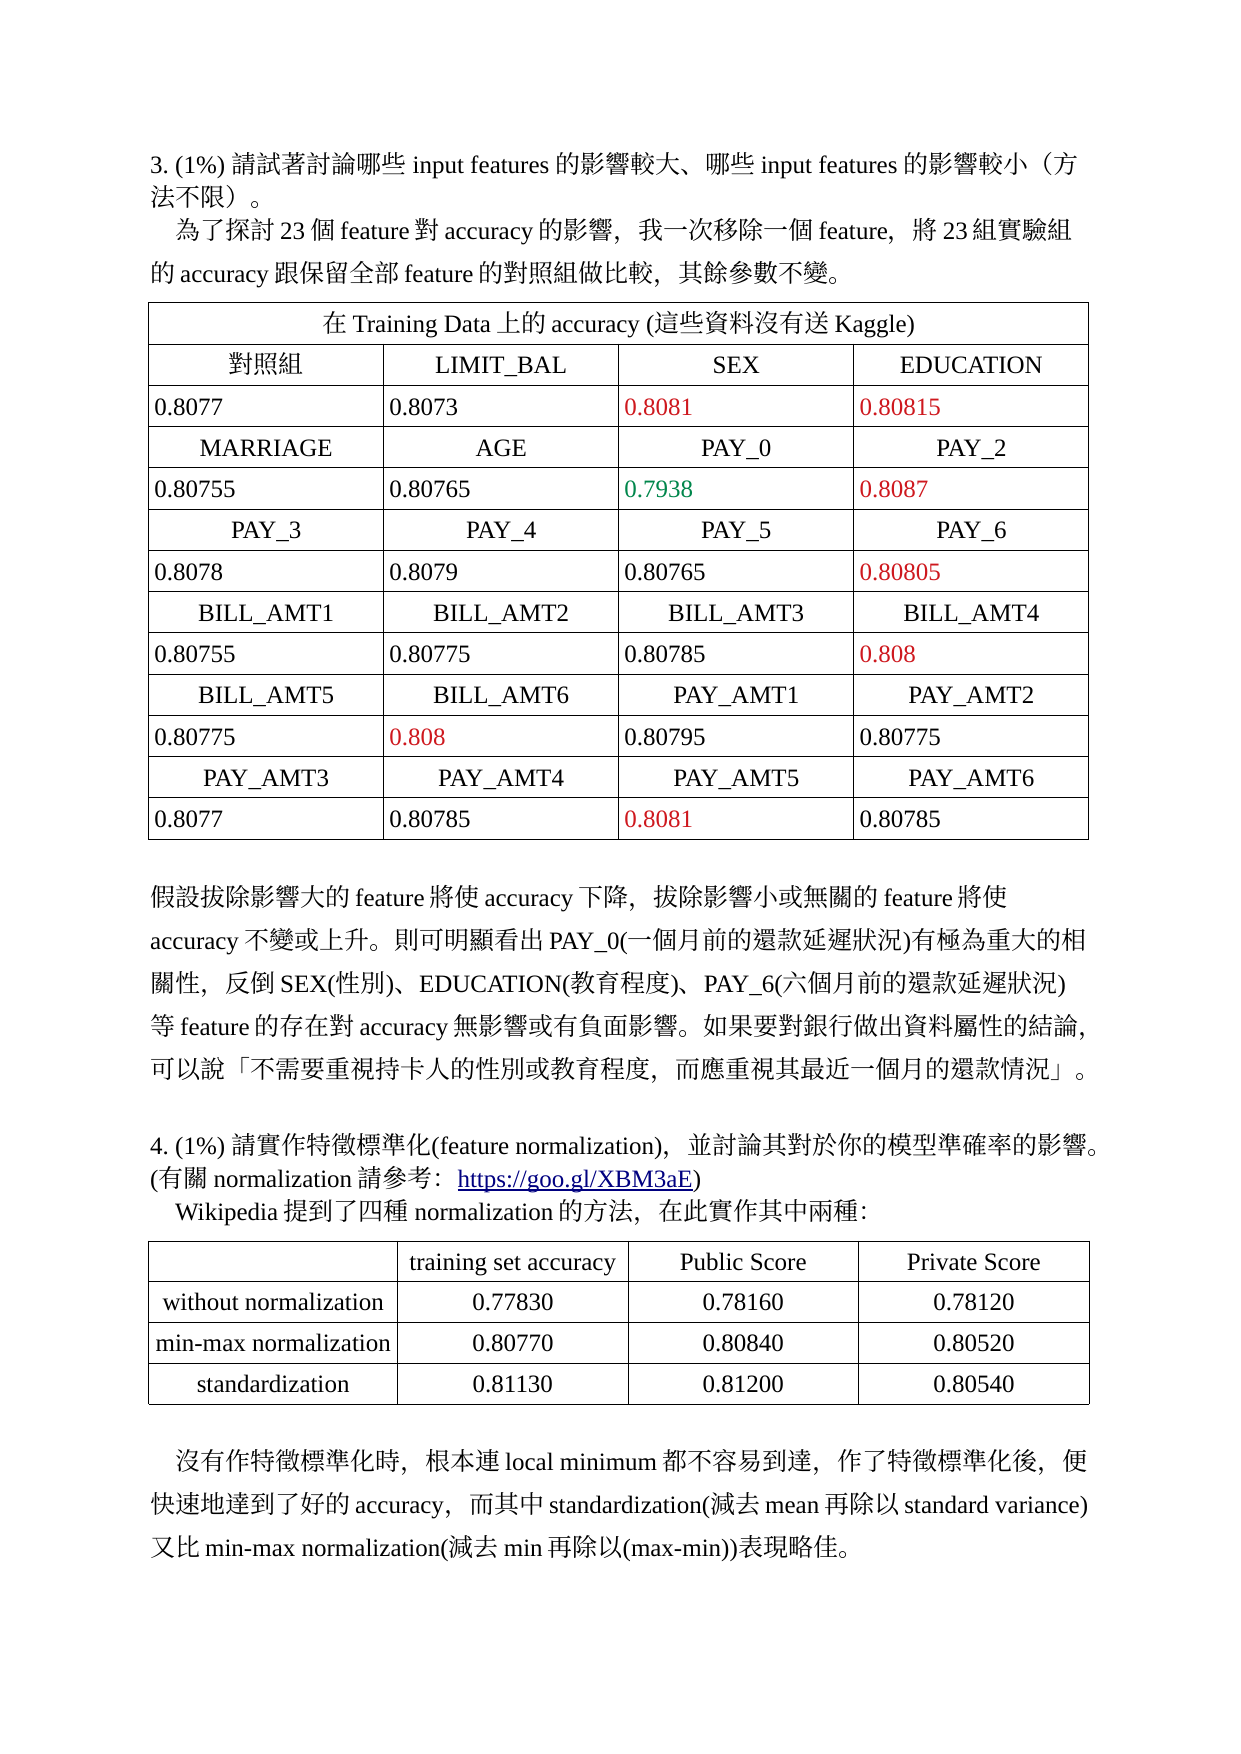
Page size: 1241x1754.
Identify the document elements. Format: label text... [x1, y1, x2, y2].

table_cell without normalization [149, 1282, 397, 1322]
table_header Private Score [859, 1242, 1089, 1281]
table_cell AGE [384, 427, 618, 467]
table_header [149, 1242, 397, 1281]
table_cell 0.78120 [859, 1282, 1089, 1322]
table_cell 0.80775 [854, 716, 1088, 756]
table_cell 0.80765 [384, 468, 618, 508]
text 沒有作特徵標準化時，根本連local minimum都不容易到達，作了特徵標準化後，便快速地達到了好的accuracy，而其中standardization(減去mean再除以standard variance)又比min-max normalization(減去min再除以(max-min))表現略佳。 [150, 1447, 1090, 1562]
table_cell 0.8077 [149, 386, 383, 426]
table_cell PAY_AMT2 [854, 675, 1088, 715]
table_cell 0.80815 [854, 386, 1088, 426]
table_cell 0.8081 [619, 386, 853, 426]
text 4. (1%) 請實作特徵標準化(feature normalization)，並討論其對於你的模型準確率的影響。(有關normalization請參考：https://goo.gl/XBM3aE) [150, 1131, 1090, 1193]
text 3. (1%) 請試著討論哪些 input features 的影響較大、哪些input features 的影響較小（方法不限）。 [150, 150, 1090, 212]
table_cell 0.80755 [149, 468, 383, 508]
table_cell BILL_AMT3 [619, 592, 853, 632]
table_cell PAY_3 [149, 510, 383, 550]
table_cell 0.80775 [149, 716, 383, 756]
table_cell standardization [149, 1364, 397, 1403]
table_cell min-max normalization [149, 1323, 397, 1363]
text 為了探討23個feature對accuracy的影響，我一次移除一個feature，將23組實驗組的accuracy跟保留全部feature的對照組做比較，其餘參數不變。 [150, 216, 1090, 288]
table_cell PAY_4 [384, 510, 618, 550]
table_cell PAY_AMT3 [149, 757, 383, 797]
text Wikipedia提到了四種 normalization的方法，在此實作其中兩種： [150, 1197, 1090, 1226]
table_cell BILL_AMT4 [854, 592, 1088, 632]
table_cell 0.7938 [619, 468, 853, 508]
table_header 在Training Data上的accuracy (這些資料沒有送Kaggle) [149, 303, 1088, 343]
table_cell 0.80785 [384, 798, 618, 838]
table_cell 0.81130 [398, 1364, 628, 1403]
table_cell 0.80785 [619, 633, 853, 673]
table_cell 0.80755 [149, 633, 383, 673]
table_cell BILL_AMT5 [149, 675, 383, 715]
table_cell 0.77830 [398, 1282, 628, 1322]
table_cell 0.80770 [398, 1323, 628, 1363]
table_cell 0.80520 [859, 1323, 1089, 1363]
table_cell 0.8077 [149, 798, 383, 838]
table_cell PAY_6 [854, 510, 1088, 550]
text 假設拔除影響大的feature將使accuracy下降，拔除影響小或無關的feature將使accuracy不變或上升。則可明顯看出PAY_0(一個月前的還款延遲狀況)有極為重大的相關性，反倒SEX(性別)、EDUCATION(教育程度)、PAY_6(六個月前的還款延遲狀況)等feature的存在對accuracy無影響或有負面影響。如果要對銀行做出資料屬性的結論，可以說「不需要重視持卡人的性別或教育程度，而應重視其最近一個月的還款情況」。 [150, 883, 1090, 1084]
table_header Public Score [629, 1242, 858, 1281]
table_cell PAY_AMT4 [384, 757, 618, 797]
table_cell 0.80540 [859, 1364, 1089, 1403]
table_cell PAY_AMT5 [619, 757, 853, 797]
table_cell PAY_AMT6 [854, 757, 1088, 797]
table_cell BILL_AMT2 [384, 592, 618, 632]
table_cell BILL_AMT1 [149, 592, 383, 632]
table_cell BILL_AMT6 [384, 675, 618, 715]
table_cell EDUCATION [854, 345, 1088, 385]
table_cell 0.80775 [384, 633, 618, 673]
table_cell 0.8081 [619, 798, 853, 838]
table_cell LIMIT_BAL [384, 345, 618, 385]
table_cell 0.8073 [384, 386, 618, 426]
table_cell PAY_AMT1 [619, 675, 853, 715]
table_cell 0.81200 [629, 1364, 858, 1403]
table_cell 0.8087 [854, 468, 1088, 508]
table_cell 0.8079 [384, 551, 618, 591]
table_cell 0.80785 [854, 798, 1088, 838]
table_cell 0.80840 [629, 1323, 858, 1363]
table_cell 對照組 [149, 345, 383, 385]
table_cell 0.808 [384, 716, 618, 756]
table_cell 0.80765 [619, 551, 853, 591]
table_cell 0.808 [854, 633, 1088, 673]
table_header training set accuracy [398, 1242, 628, 1281]
table_cell SEX [619, 345, 853, 385]
table_cell 0.80805 [854, 551, 1088, 591]
table_cell 0.8078 [149, 551, 383, 591]
table_cell PAY_0 [619, 427, 853, 467]
table_cell PAY_5 [619, 510, 853, 550]
table_cell 0.80795 [619, 716, 853, 756]
table_cell MARRIAGE [149, 427, 383, 467]
table_cell 0.78160 [629, 1282, 858, 1322]
table_cell PAY_2 [854, 427, 1088, 467]
